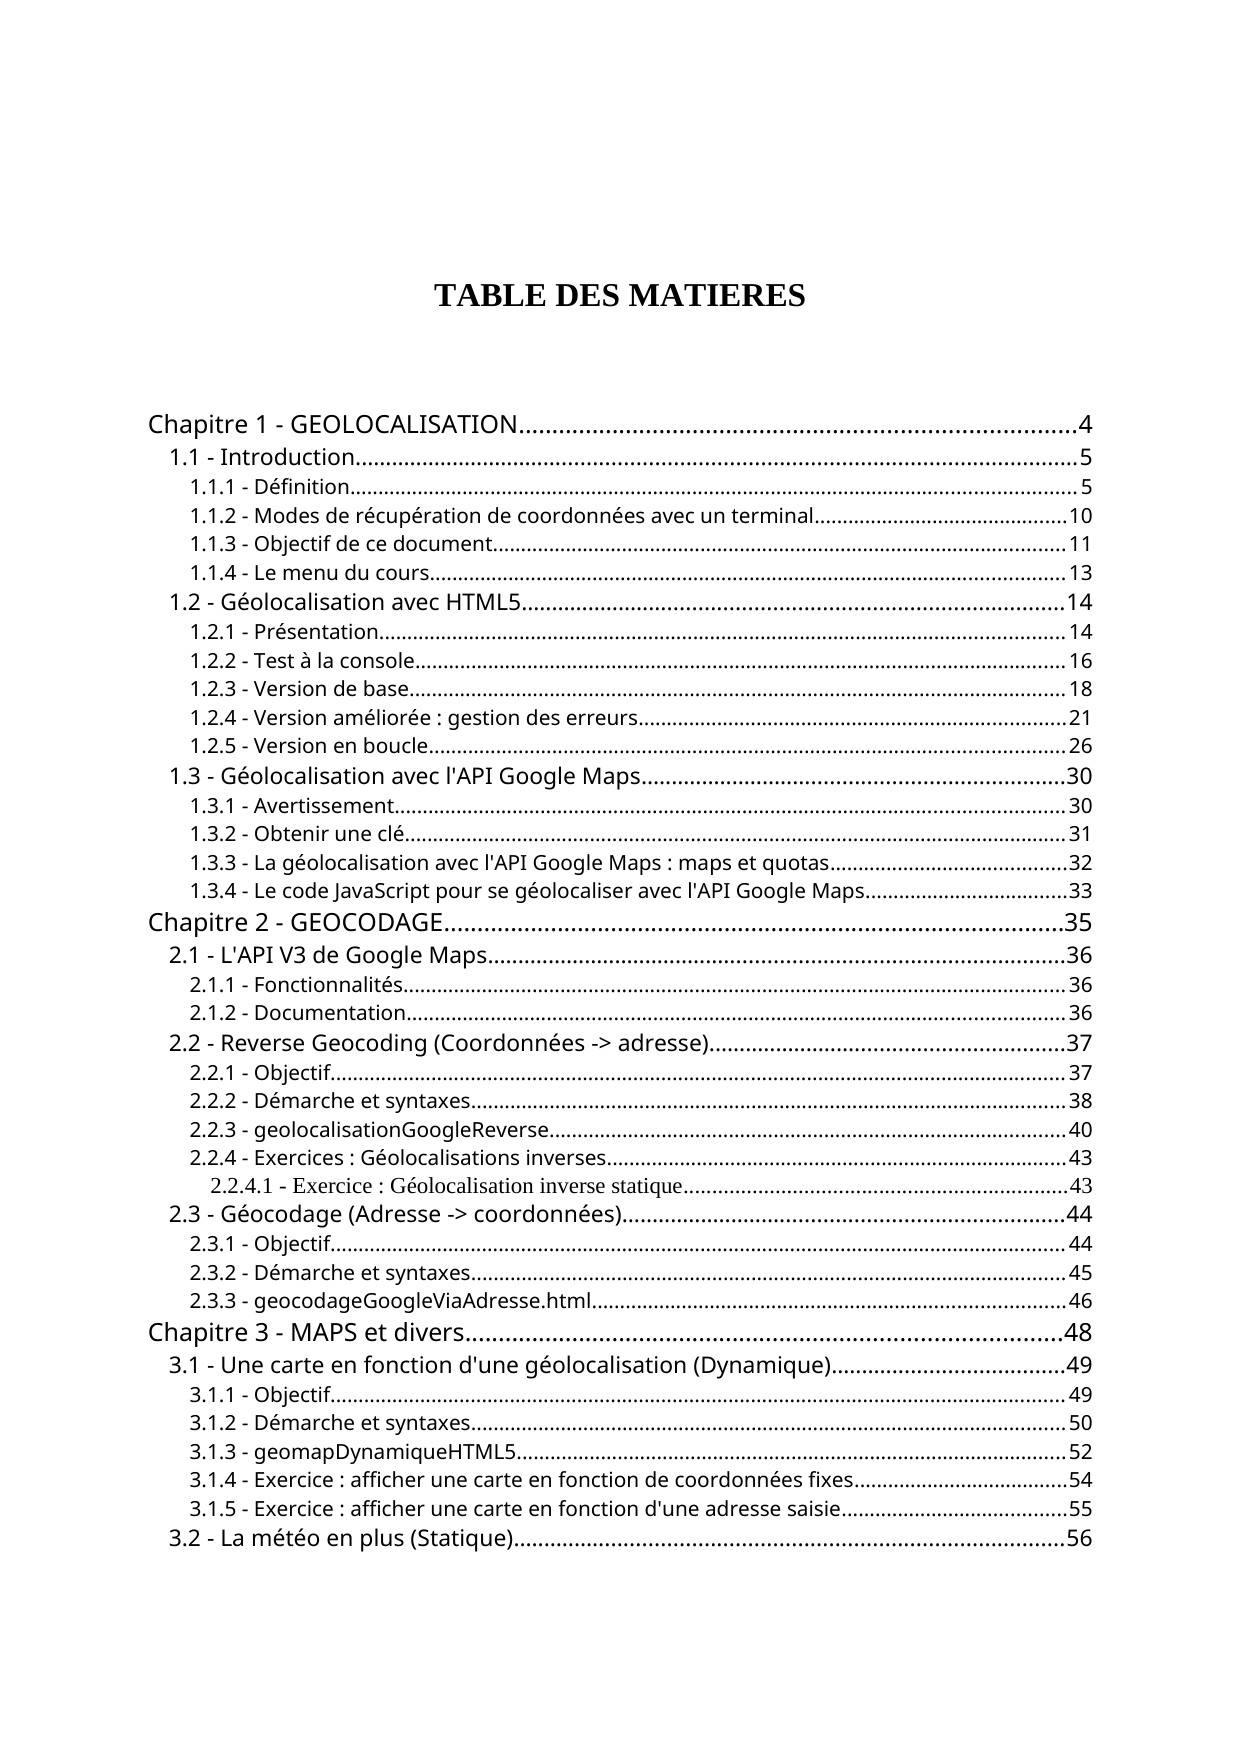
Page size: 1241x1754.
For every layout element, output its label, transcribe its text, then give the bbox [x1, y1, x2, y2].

text 1.3.4 - Le code JavaScript pour se géolocaliser avec l'API Google Maps 33 [189, 876, 1092, 904]
text 1.2.1 - Présentation 14 [189, 617, 1092, 646]
text 1.1.2 - Modes de récupération de coordonnées avec un terminal 10 [189, 501, 1092, 529]
text 2.2.2 - Démarche et syntaxes 38 [189, 1086, 1092, 1115]
text 1.2.3 - Version de base 18 [189, 674, 1092, 703]
text 1.3.2 - Obtenir une clé 31 [189, 819, 1092, 848]
text 2.3 - Géocodage (Adresse -> coordonnées) 44 [168, 1198, 1092, 1229]
text 1.3.3 - La géolocalisation avec l'API Google Maps : maps et quotas 32 [189, 848, 1092, 876]
text 1.2.2 - Test à la console 16 [189, 646, 1092, 674]
text 1.1.4 - Le menu du cours 13 [189, 558, 1092, 586]
text 2.1 - L'API V3 de Google Maps 36 [168, 939, 1092, 970]
text TABLE DES MATIERES [148, 275, 1092, 313]
text 1.2.4 - Version améliorée : gestion des erreurs 21 [189, 703, 1092, 731]
text 1.2.5 - Version en boucle 26 [189, 731, 1092, 759]
text 3.1.4 - Exercice : afficher une carte en fonction de coordonnées fixes 54 [189, 1465, 1092, 1494]
text 1.1.3 - Objectif de ce document 11 [189, 529, 1092, 558]
text 2.1.1 - Fonctionnalités 36 [189, 970, 1092, 998]
text 2.3.2 - Démarche et syntaxes 45 [189, 1258, 1092, 1286]
text 1.3 - Géolocalisation avec l'API Google Maps 30 [168, 759, 1092, 791]
text 2.2.1 - Objectif 37 [189, 1058, 1092, 1086]
text 2.3.1 - Objectif 44 [189, 1229, 1092, 1258]
text Chapitre 2 - GEOCODAGE 35 [148, 904, 1092, 939]
text Chapitre 3 - MAPS et divers 48 [148, 1315, 1092, 1349]
text 2.2 - Reverse Geocoding (Coordonnées -> adresse) 37 [168, 1027, 1092, 1058]
text 2.2.4 - Exercices : Géolocalisations inverses 43 [189, 1143, 1092, 1172]
text 3.1.5 - Exercice : afficher une carte en fonction d'une adresse saisie 55 [189, 1494, 1092, 1522]
text 3.1.2 - Démarche et syntaxes 50 [189, 1408, 1092, 1437]
text 1.2 - Géolocalisation avec HTML5 14 [168, 586, 1092, 617]
text 3.1.3 - geomapDynamiqueHTML5 52 [189, 1437, 1092, 1465]
text 1.1 - Introduction 5 [168, 441, 1092, 472]
text 3.1.1 - Objectif 49 [189, 1380, 1092, 1408]
text 3.2 - La météo en plus (Statique) 56 [168, 1522, 1092, 1553]
text 2.1.2 - Documentation 36 [189, 998, 1092, 1027]
text 1.3.1 - Avertissement 30 [189, 791, 1092, 819]
text 1.1.1 - Définition 5 [189, 472, 1092, 501]
text 3.1 - Une carte en fonction d'une géolocalisation (Dynamique) 49 [168, 1349, 1092, 1380]
text 2.2.4.1 - Exercice : Géolocalisation inverse statique 43 [210, 1172, 1092, 1198]
text Chapitre 1 - GEOLOCALISATION 4 [148, 407, 1092, 441]
text 2.2.3 - geolocalisationGoogleReverse 40 [189, 1115, 1092, 1143]
text 2.3.3 - geocodageGoogleViaAdresse.html 46 [189, 1286, 1092, 1315]
